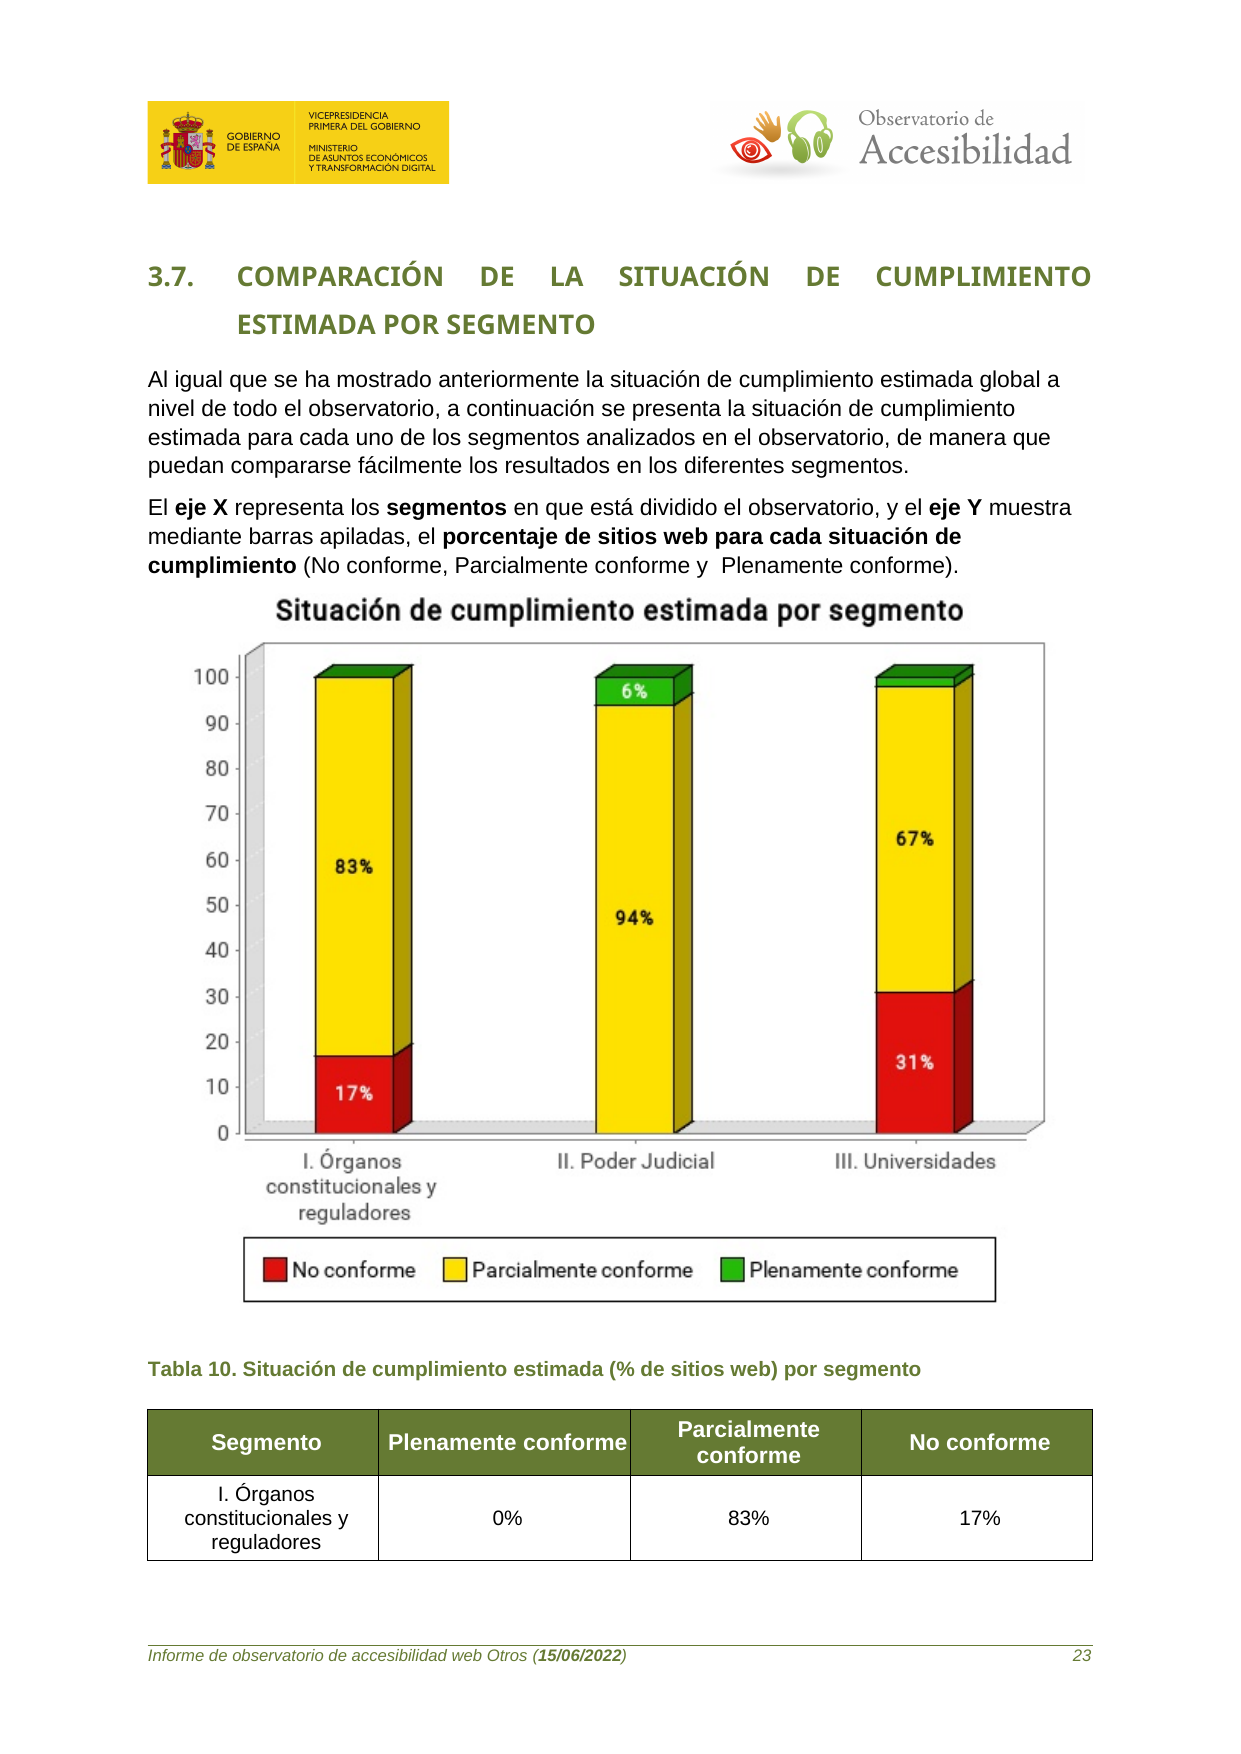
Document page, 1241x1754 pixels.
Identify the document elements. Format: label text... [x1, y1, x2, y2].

picture [178, 593, 1062, 1304]
table_header Segmento [148, 1410, 378, 1475]
picture [710, 101, 1086, 184]
table_cell 17% [862, 1476, 1092, 1560]
table_cell 0% [379, 1476, 630, 1560]
table_cell 83% [631, 1476, 861, 1560]
table_header Parcialmente conforme [631, 1410, 861, 1475]
table_header Plenamente conforme [379, 1410, 630, 1475]
subtitle Comparación de la situación de cumplimiento estimada por segmento [148, 257, 1092, 342]
table_cell I. Órganos constitucionales y reguladores [148, 1476, 378, 1560]
picture [147, 101, 450, 184]
text Al igual que se ha mostrado anteriormente la situación de cumplimiento estimada global a nivel de todo el observatorio, a continuación se presenta la situación de cumplimiento estimada para cada uno de los segmentos analizados en el observatorio, de manera que puedan compararse fácilmente los resultados en los diferentes segmentos. [148, 366, 1092, 479]
text El eje X representa los segmentos en que está dividido el observatorio, y el eje Y muestra mediante barras apiladas, el porcentaje de sitios web para cada situación de cumplimiento (No conforme, Parcialmente conforme y Plenamente conforme). [148, 494, 1092, 578]
table_header No conforme [862, 1410, 1092, 1475]
text Tabla 1. Situación de cumplimiento estimada (% de sitios web) por segmento [148, 1357, 1092, 1381]
